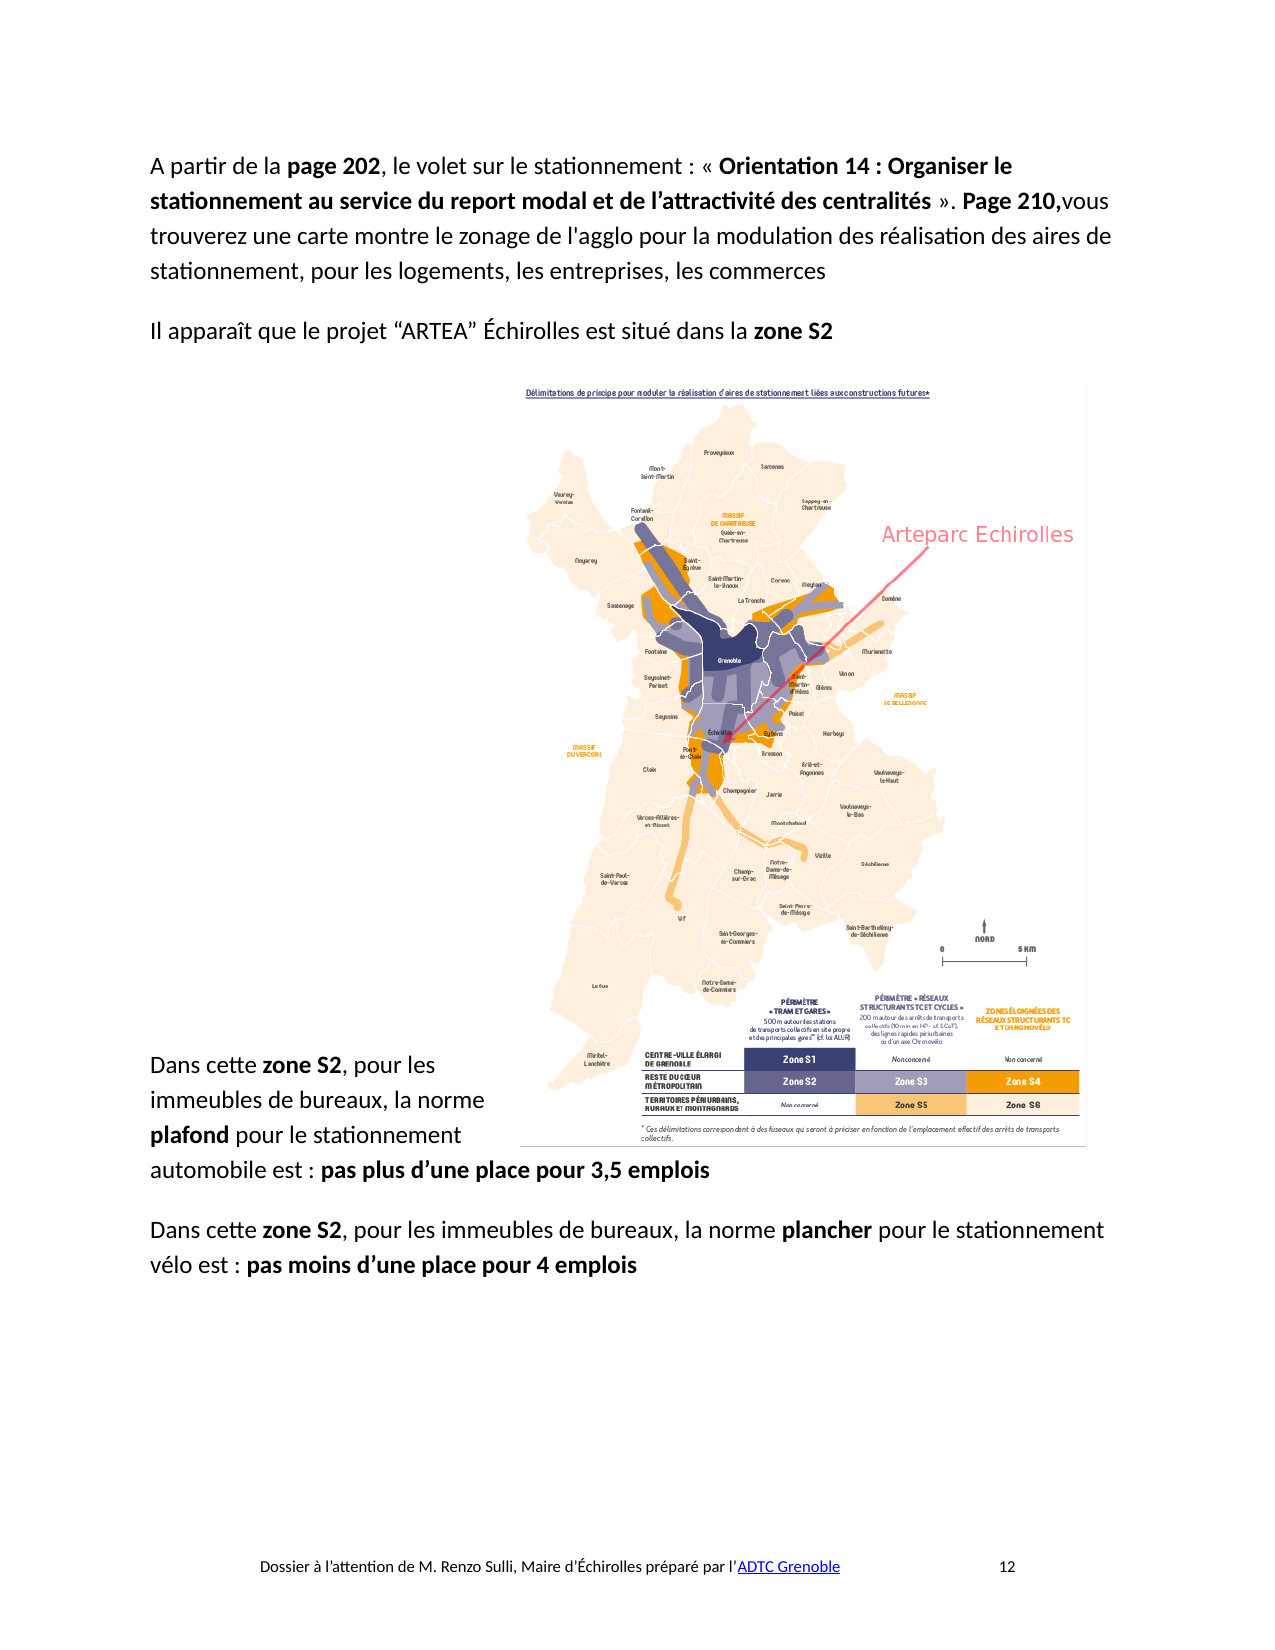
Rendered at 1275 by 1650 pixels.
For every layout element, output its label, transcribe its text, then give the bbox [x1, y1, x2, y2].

text Dans cette zone S2, pour les immeubles de bureaux, la norme plancher pour le stationnement vélo est : pas moins d’une place pour 4 emplois [150, 1214, 1125, 1280]
text Il apparaît que le projet “ARTEA” Échirolles est situé dans la zone S2 [150, 315, 1125, 346]
picture [520, 381, 1087, 1147]
text A partir de la page 202, le volet sur le stationnement : « Orientation 14 : Organiser le stationnement au service du report modal et de l’attractivité des centralités ». Page 210,vous trouverez une carte montre le zonage de l'agglo pour la modulation des réalisation des aires de stationnement, pour les logements, les entreprises, les commerces [150, 150, 1125, 286]
text Dans cette zone S2, pour les immeubles de bureaux, la norme plafond pour le stationnement automobile est : pas plus d’une place pour 3,5 emplois [150, 1049, 1125, 1185]
